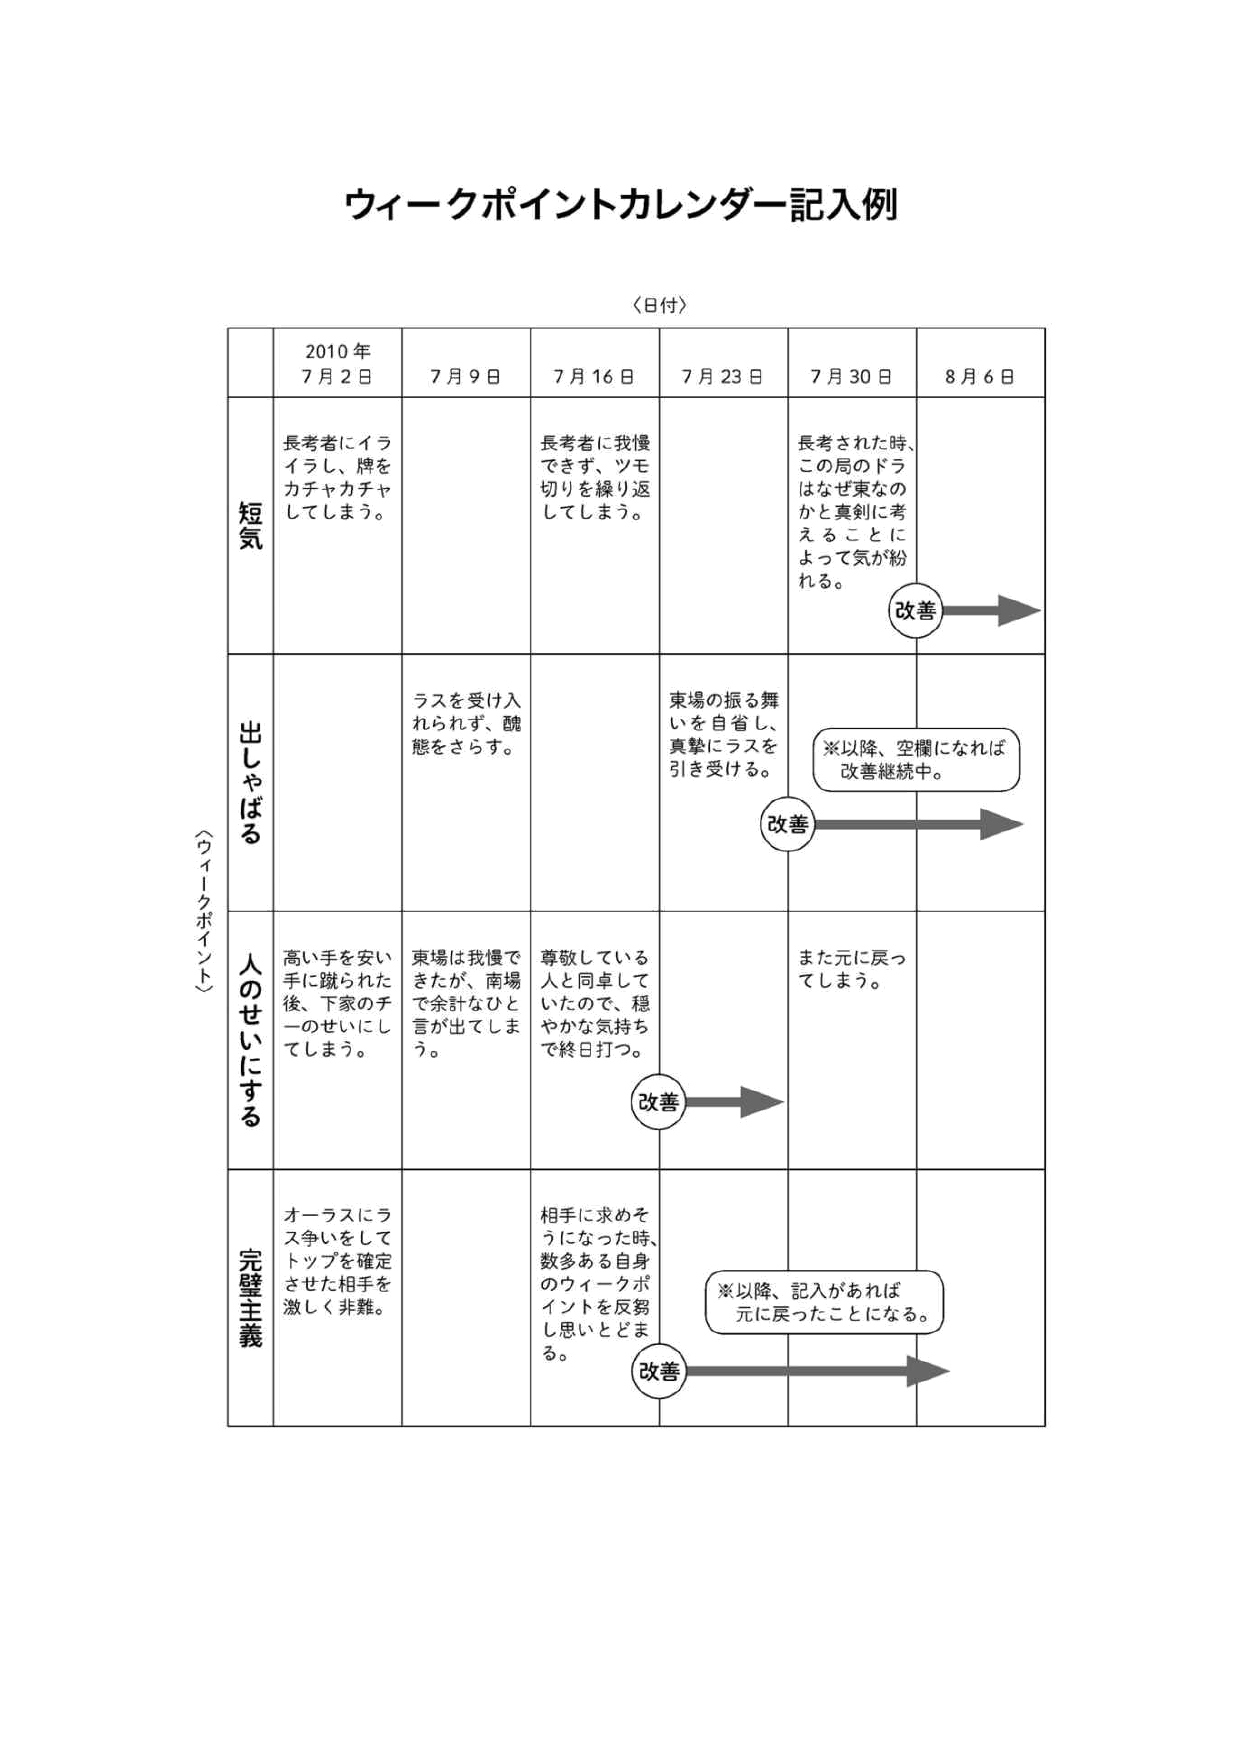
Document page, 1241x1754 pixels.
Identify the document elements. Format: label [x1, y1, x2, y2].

picture [150, 148, 1091, 1472]
